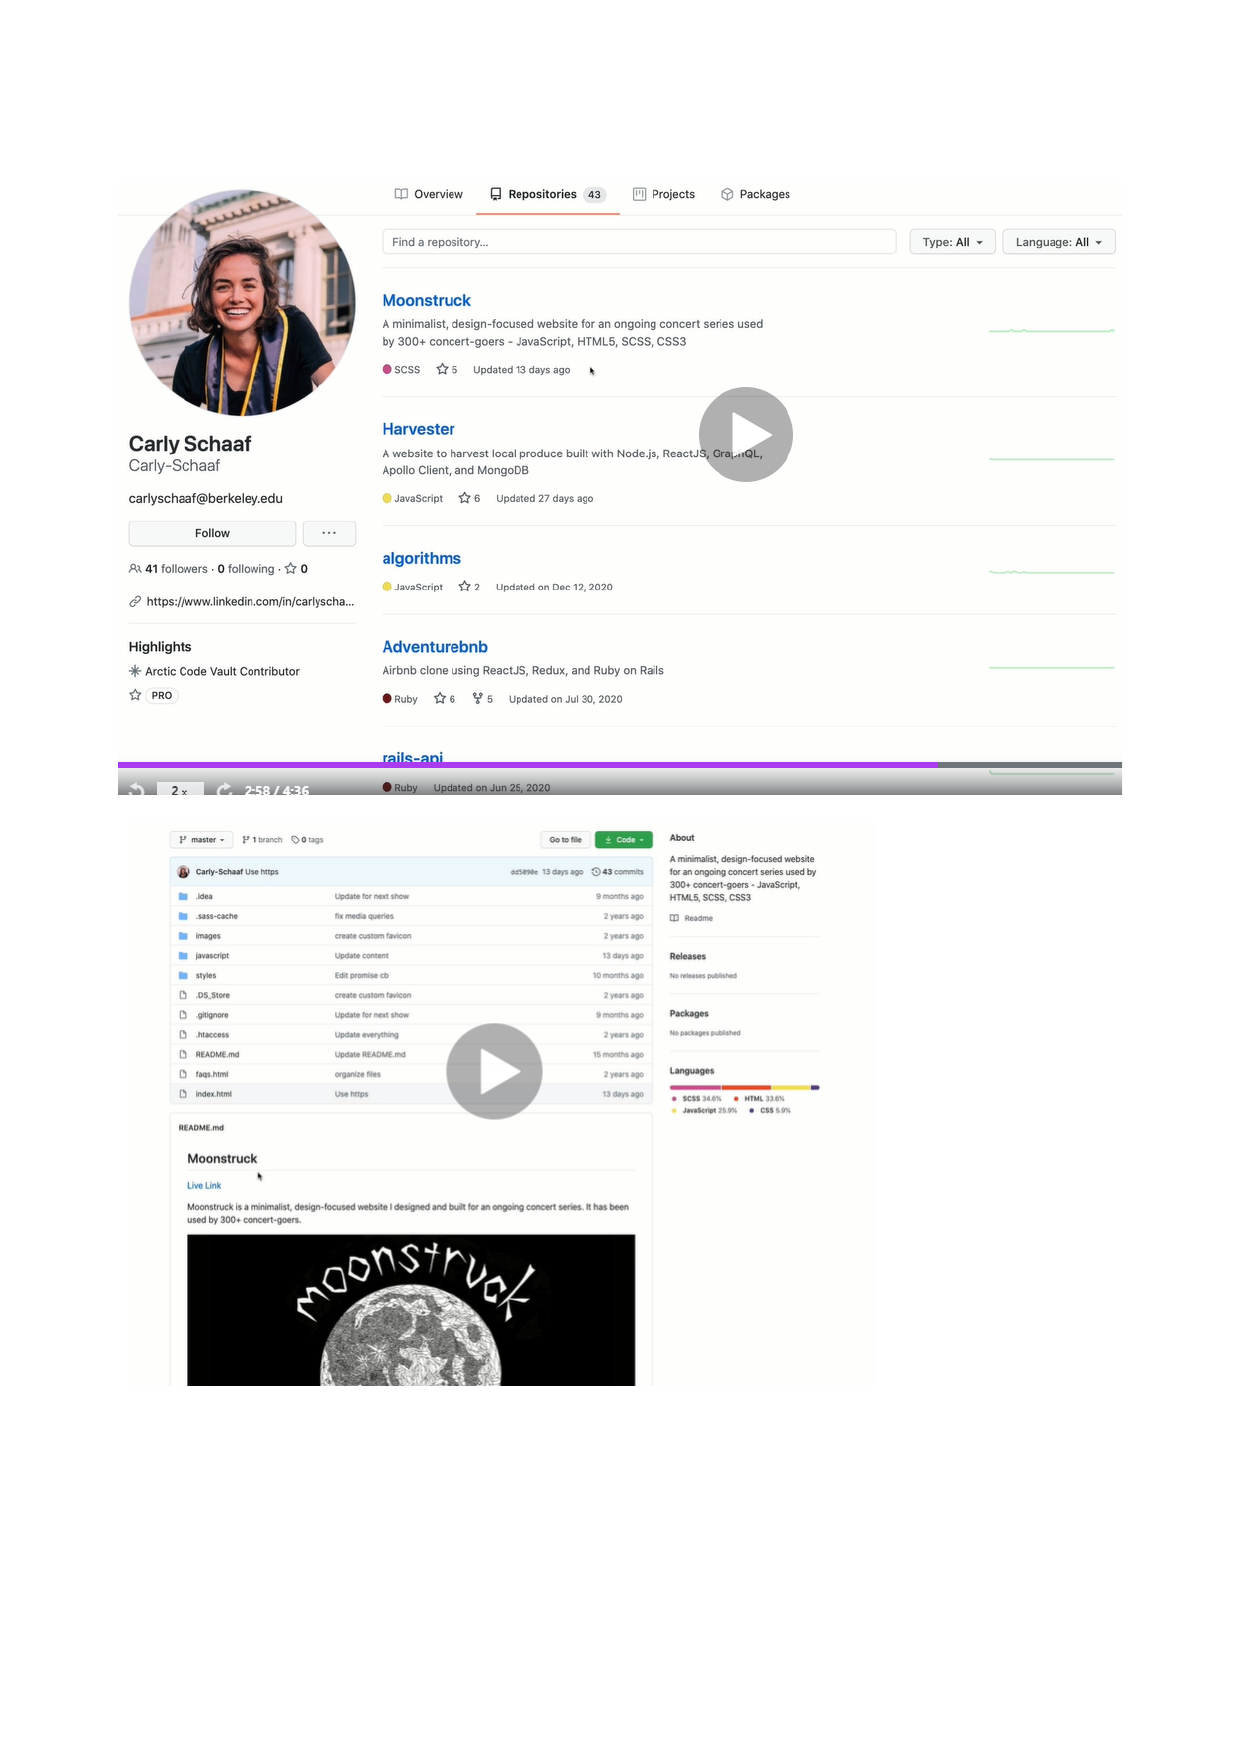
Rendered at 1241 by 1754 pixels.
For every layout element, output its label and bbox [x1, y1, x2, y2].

picture [118, 180, 1123, 795]
picture [127, 822, 876, 1386]
